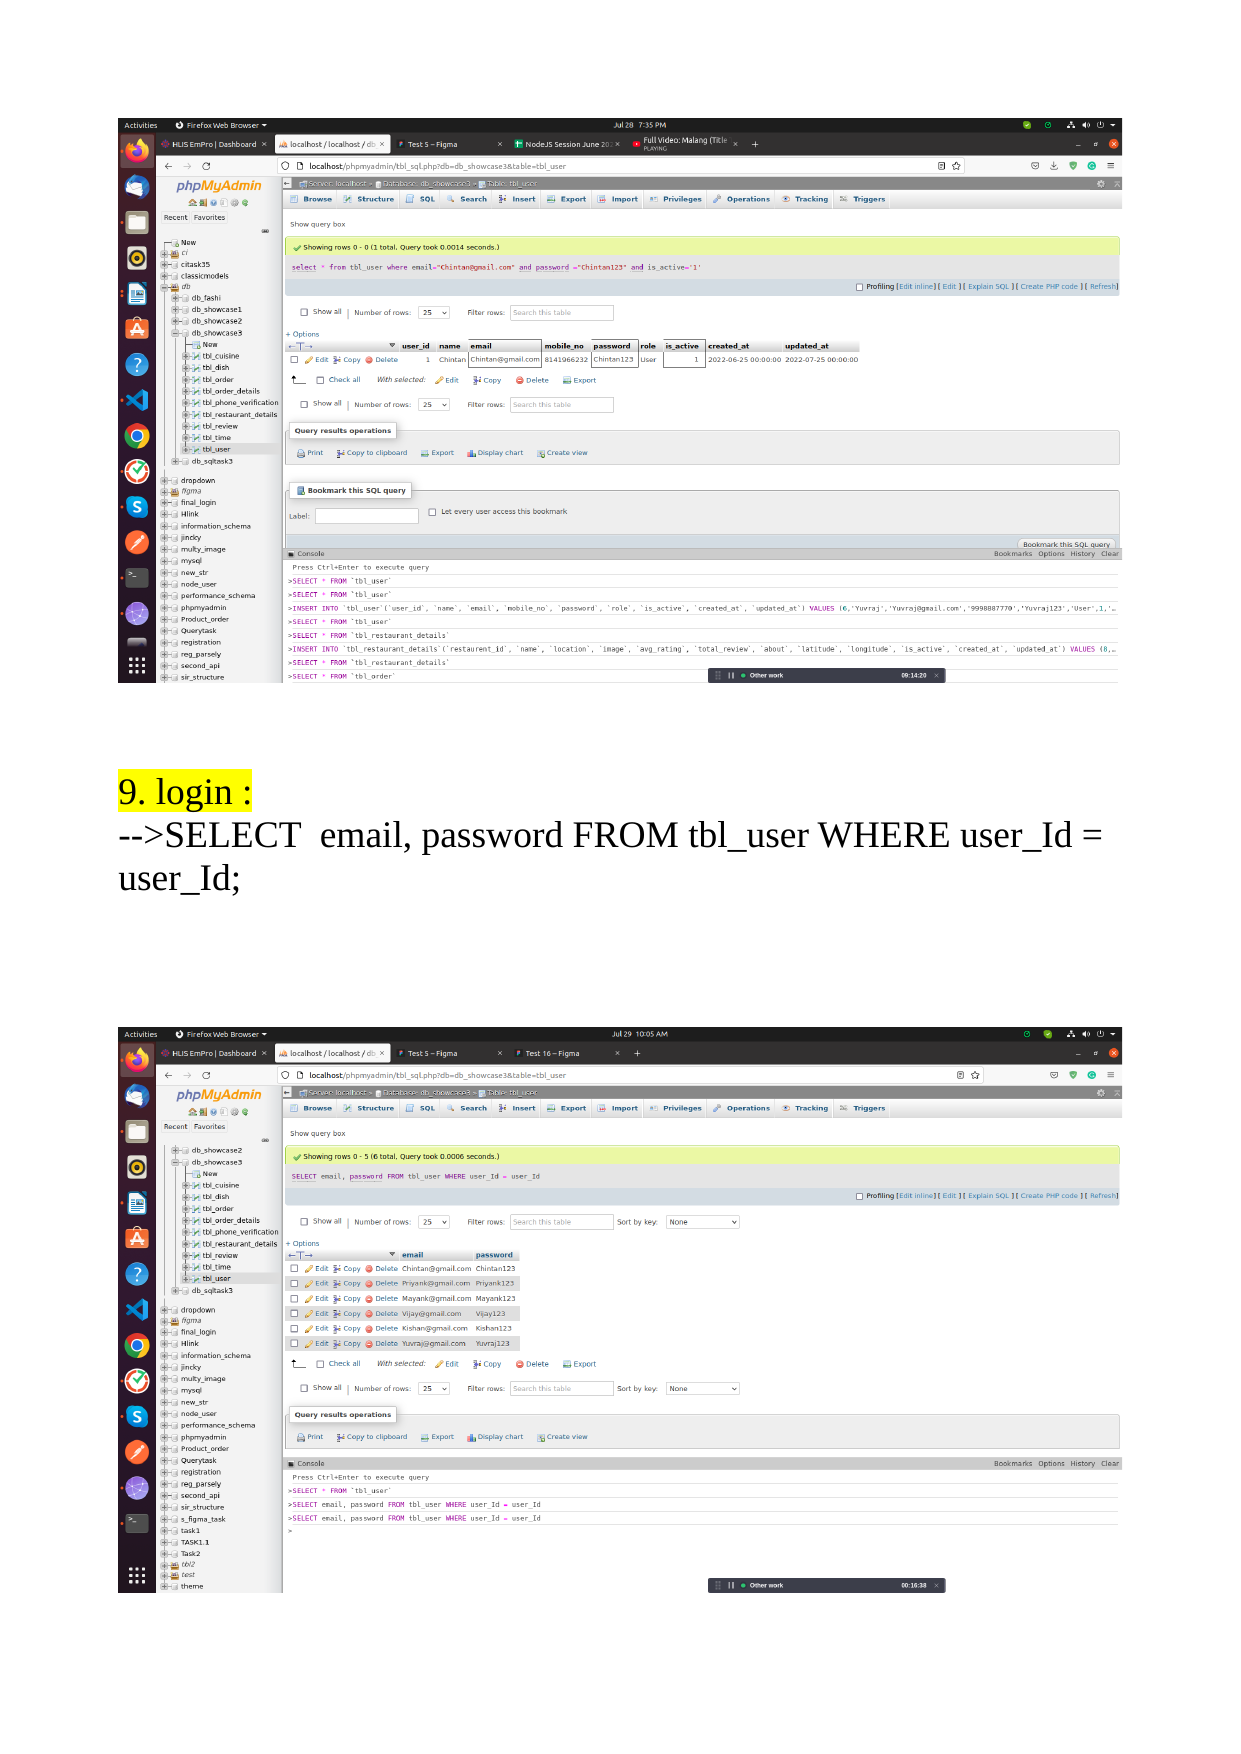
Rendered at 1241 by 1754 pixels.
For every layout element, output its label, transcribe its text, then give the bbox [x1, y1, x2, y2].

picture [118, 118, 1123, 683]
text -->SELECT email, password FROM tbl_user WHERE user_Id = user_Id; [118, 812, 1122, 898]
picture [118, 1027, 1123, 1593]
text 9. login : [118, 769, 1122, 812]
